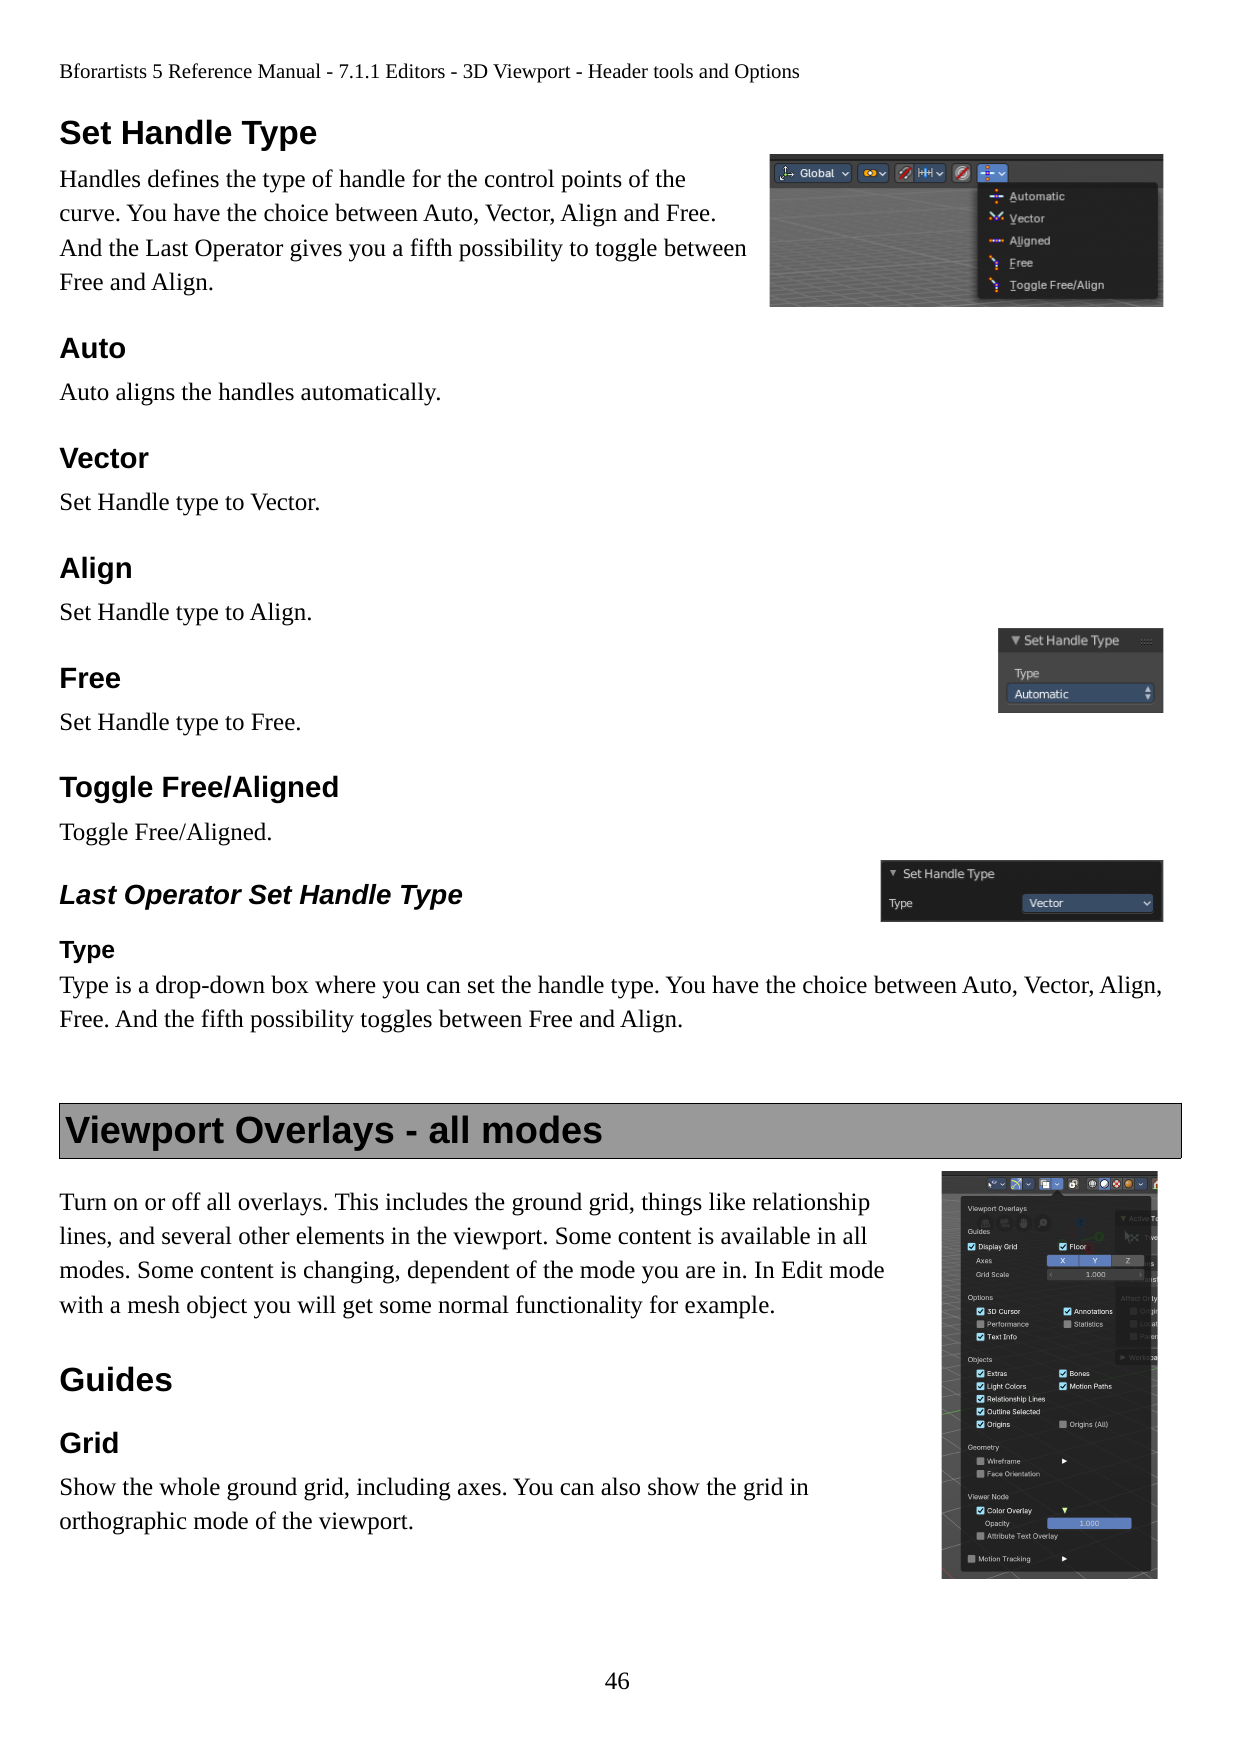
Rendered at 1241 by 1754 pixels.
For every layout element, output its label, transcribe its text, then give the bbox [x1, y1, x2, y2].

picture [880, 860, 1164, 922]
subtitle Set Handle Type [59, 113, 1181, 151]
picture [941, 1171, 1158, 1579]
text Auto aligns the handles automatically. [59, 377, 1181, 406]
text Set Handle type to Align. [59, 597, 1181, 626]
picture [998, 628, 1164, 713]
text Set Handle type to Vector. [59, 487, 1181, 516]
subtitle Auto [59, 331, 1181, 364]
subtitle [1164, 661, 1181, 694]
subtitle Grid [59, 1426, 941, 1459]
text Toggle Free/Aligned. [59, 817, 1181, 845]
picture [769, 154, 1164, 307]
subtitle [1158, 1426, 1181, 1459]
subtitle Toggle Free/Aligned [59, 770, 1181, 804]
subtitle Free [59, 661, 998, 694]
text Handles defines the type of handle for the control points of the curve. You have the choice between Auto, Vector, Align and Free. And the Last Operator gives you a fifth possibility to toggle between Free and Align. [59, 164, 769, 296]
subtitle [1158, 1360, 1181, 1398]
text Type is a drop-down box where you can set the handle type. You have the choice between Auto, Vector, Align, Free. And the fifth possibility toggles between Free and Align. [59, 970, 1181, 1033]
text Show the whole ground grid, including axes. You can also show the grid in orthographic mode of the viewport. [59, 1472, 941, 1535]
subtitle Last Operator Set Handle Type [59, 878, 880, 910]
subtitle Type [59, 935, 1181, 964]
text Set Handle type to Free. [59, 707, 1181, 736]
subtitle Vector [59, 441, 1181, 474]
text Turn on or off all overlays. This includes the ground grid, things like relationship lines, and several other elements in the viewport. Some content is available in all modes. Some content is changing, dependent of the mode you are in. In Edit mode with a mesh object you will get some normal functionality for example. [59, 1187, 941, 1319]
table_header Viewport Overlays - all modes [60, 1104, 1181, 1158]
subtitle Align [59, 551, 1181, 584]
subtitle Guides [59, 1360, 941, 1398]
